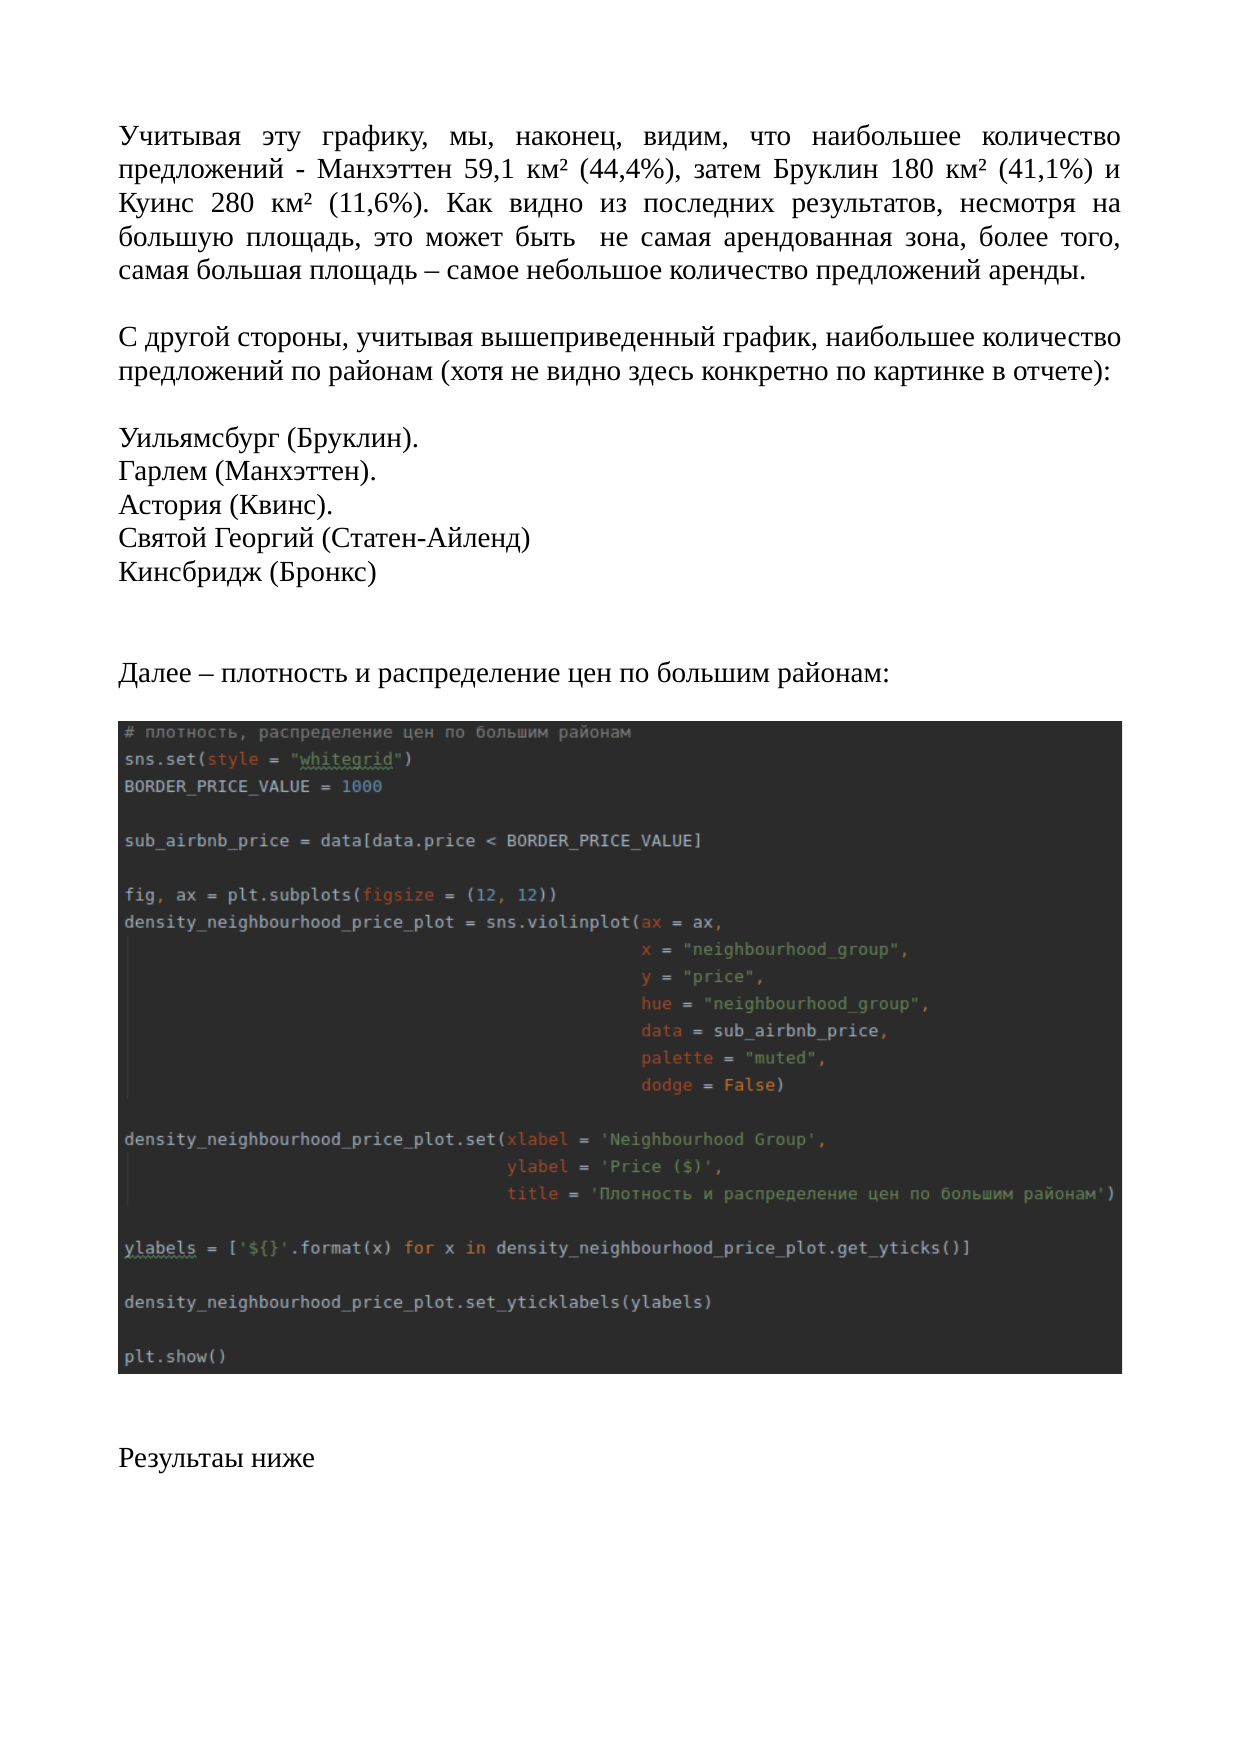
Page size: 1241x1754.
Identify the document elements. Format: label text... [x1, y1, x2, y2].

text Учитывая эту графику, мы, наконец, видим, что наибольшее количество предложений - Манхэттен 59,1 км² (44,4%), затем Бруклин 180 км² (41,1%) и Куинс 280 км² (11,6%). Как видно из последних результатов, несмотря на большую площадь, это может быть не самая арендованная зона, более того, самая большая площадь – самое небольшое количество предложений аренды. [118, 118, 1122, 286]
text Уильямсбург (Бруклин). [118, 420, 1122, 453]
text Святой Георгий (Статен-Айленд) [118, 521, 1122, 554]
text Гарлем (Манхэттен). [118, 453, 1122, 487]
text Астория (Квинс). [118, 487, 1122, 521]
text Далее – плотность и распределение цен по большим районам: [118, 655, 1122, 688]
text С другой стороны, учитывая вышеприведенный график, наибольшее количество предложений по районам (хотя не видно здесь конкретно по картинке в отчете): [118, 319, 1122, 386]
picture [118, 721, 1123, 1374]
text Результаы ниже [118, 1441, 1122, 1474]
text Кинсбридж (Бронкс) [118, 554, 1122, 588]
